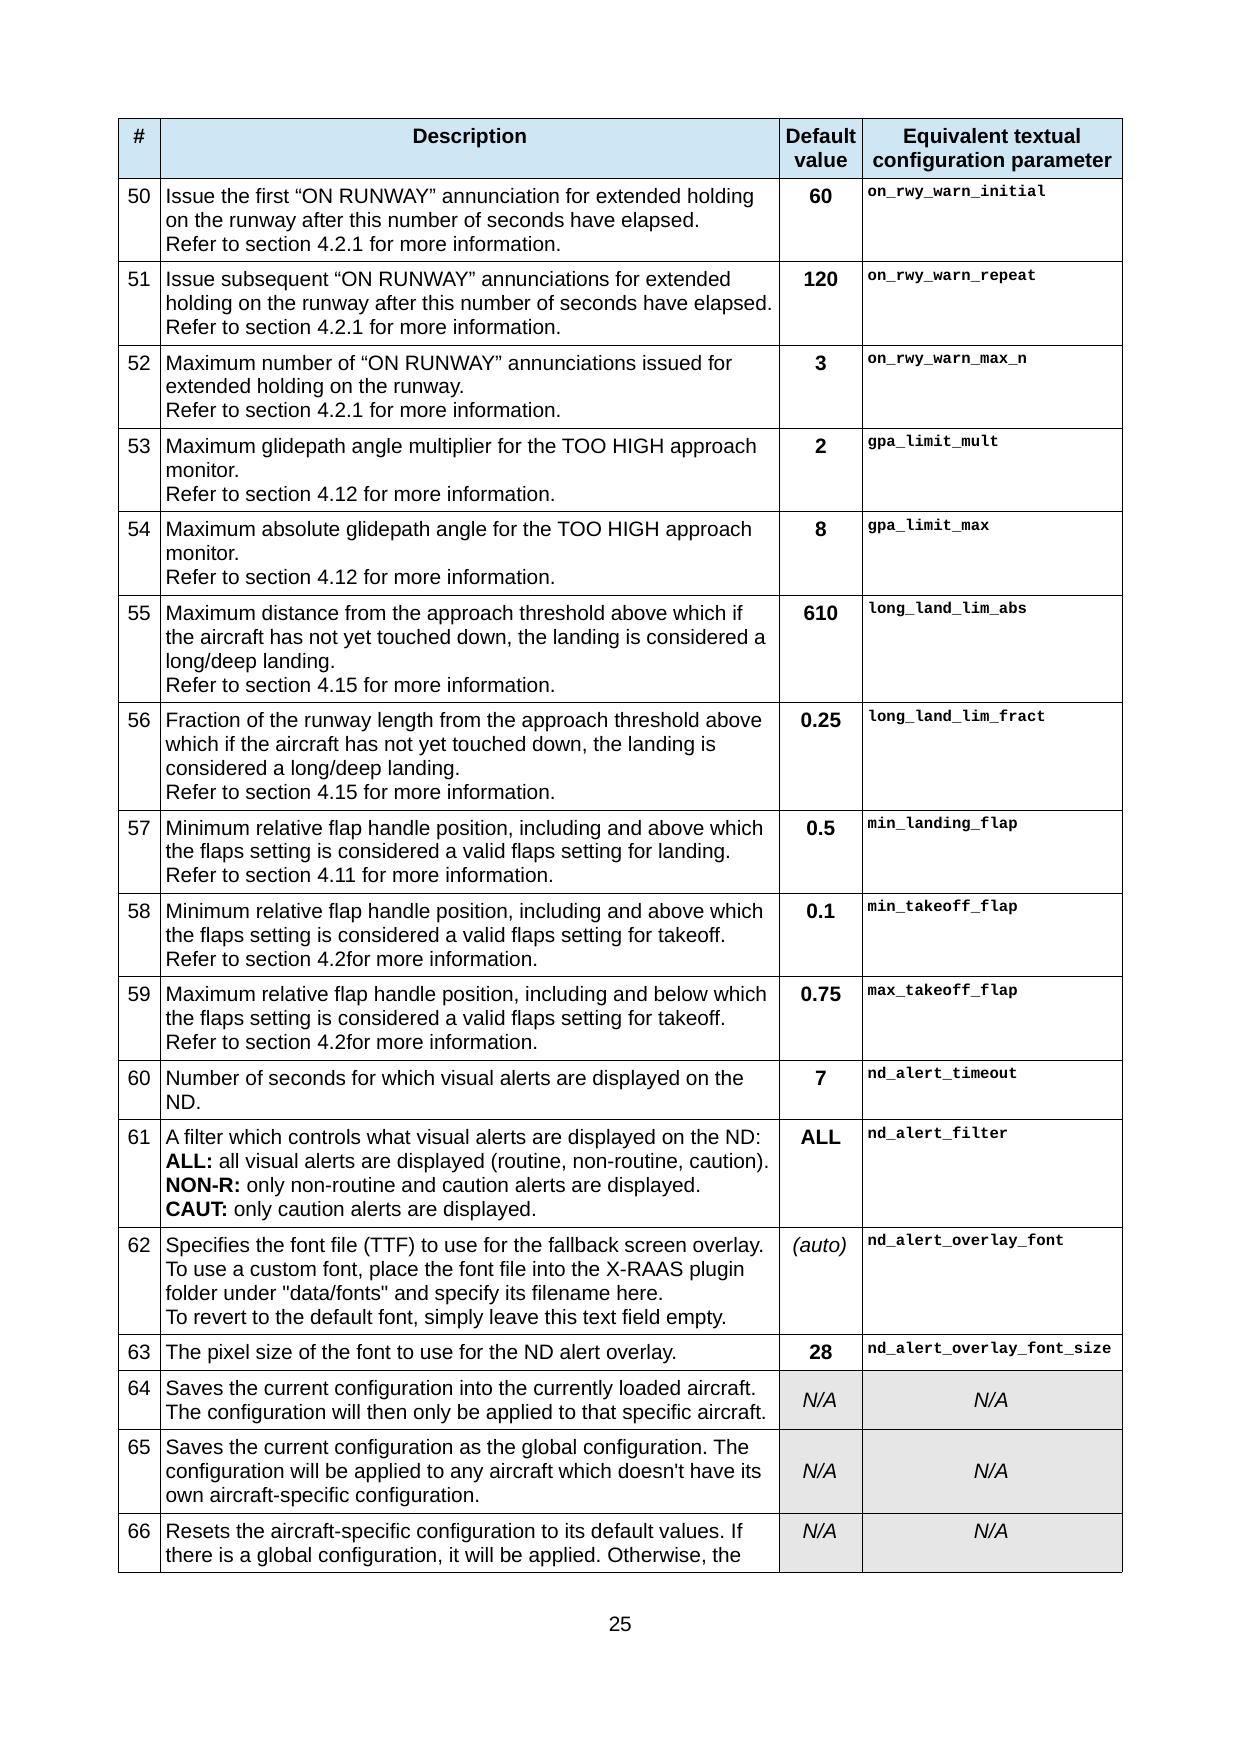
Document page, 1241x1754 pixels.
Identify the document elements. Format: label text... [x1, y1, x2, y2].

table_cell The pixel size of the font to use for the ND alert overlay. [161, 1335, 779, 1370]
table_cell Maximum number of “ON RUNWAY” annunciations issued for extended holding on the runway. Refer to section 4.2.1 for more information. [161, 346, 779, 428]
table_cell Maximum absolute glidepath angle for the TOO HIGH approach monitor. Refer to section 4.12 for more information. [161, 512, 779, 595]
table_cell 0.5 [780, 811, 862, 893]
table_cell Minimum relative flap handle position, including and above which the flaps setting is considered a valid flaps setting for takeoff. Refer to section 4.2for more information. [161, 894, 779, 976]
table_cell nd_alert_overlay_font_size [863, 1335, 1122, 1370]
table_cell 54 [119, 512, 160, 595]
table_header Description [161, 119, 779, 178]
table_cell Specifies the font file (TTF) to use for the fallback screen overlay. To use a custom font, place the font file into the X-RAAS plugin folder under "data/fonts" and specify its filename here. To revert to the default font, simply leave this text field empty. [161, 1228, 779, 1334]
table_cell 61 [119, 1120, 160, 1227]
table_cell N/A [780, 1514, 862, 1572]
table_cell 62 [119, 1228, 160, 1334]
table_cell 58 [119, 894, 160, 976]
table_header Equivalent textual configuration parameter [863, 119, 1122, 178]
table_cell 0.25 [780, 703, 862, 809]
table_cell Issue subsequent “ON RUNWAY” annunciations for extended holding on the runway after this number of seconds have elapsed. Refer to section 4.2.1 for more information. [161, 262, 779, 344]
table_cell 8 [780, 512, 862, 595]
table_cell long_land_lim_abs [863, 596, 1122, 702]
table_cell 56 [119, 703, 160, 809]
table_cell 52 [119, 346, 160, 428]
table_cell N/A [863, 1514, 1122, 1572]
table_cell N/A [780, 1430, 862, 1513]
table_cell ALL [780, 1120, 862, 1227]
table_cell long_land_lim_fract [863, 703, 1122, 809]
table_cell Maximum distance from the approach threshold above which if the aircraft has not yet touched down, the landing is considered a long/deep landing. Refer to section 4.15 for more information. [161, 596, 779, 702]
table_cell on_rwy_warn_max_n [863, 346, 1122, 428]
table_cell 50 [119, 179, 160, 261]
table_cell Maximum relative flap handle position, including and below which the flaps setting is considered a valid flaps setting for takeoff. Refer to section 4.2for more information. [161, 977, 779, 1060]
table_cell (auto) [780, 1228, 862, 1334]
table_cell Saves the current configuration into the currently loaded aircraft. The configuration will then only be applied to that specific aircraft. [161, 1371, 779, 1429]
table_cell 3 [780, 346, 862, 428]
table_cell N/A [780, 1371, 862, 1429]
table_cell 28 [780, 1335, 862, 1370]
table_cell Resets the aircraft-specific configuration to its default values. If there is a global configuration, it will be applied. Otherwise, the [161, 1514, 779, 1572]
table_cell Issue the first “ON RUNWAY” annunciation for extended holding on the runway after this number of seconds have elapsed. Refer to section 4.2.1 for more information. [161, 179, 779, 261]
table_cell 60 [119, 1061, 160, 1119]
table_cell 0.1 [780, 894, 862, 976]
table_cell gpa_limit_mult [863, 429, 1122, 511]
table_cell Minimum relative flap handle position, including and above which the flaps setting is considered a valid flaps setting for landing. Refer to section 4.11 for more information. [161, 811, 779, 893]
table_cell nd_alert_overlay_font [863, 1228, 1122, 1334]
table_cell 63 [119, 1335, 160, 1370]
table_cell 53 [119, 429, 160, 511]
table_cell min_landing_flap [863, 811, 1122, 893]
table_cell 55 [119, 596, 160, 702]
table_header # [119, 119, 160, 178]
table_cell 59 [119, 977, 160, 1060]
table_cell 7 [780, 1061, 862, 1119]
table_cell 64 [119, 1371, 160, 1429]
table_cell min_takeoff_flap [863, 894, 1122, 976]
table_cell Number of seconds for which visual alerts are displayed on the ND. [161, 1061, 779, 1119]
table_cell Fraction of the runway length from the approach threshold above which if the aircraft has not yet touched down, the landing is considered a long/deep landing. Refer to section 4.15 for more information. [161, 703, 779, 809]
table_cell 65 [119, 1430, 160, 1513]
table_cell 2 [780, 429, 862, 511]
table_cell gpa_limit_max [863, 512, 1122, 595]
table_cell max_takeoff_flap [863, 977, 1122, 1060]
table_cell 66 [119, 1514, 160, 1572]
table_cell on_rwy_warn_repeat [863, 262, 1122, 344]
table_cell nd_alert_filter [863, 1120, 1122, 1227]
table_cell 60 [780, 179, 862, 261]
table_cell Saves the current configuration as the global configuration. The configuration will be applied to any aircraft which doesn't have its own aircraft-specific configuration. [161, 1430, 779, 1513]
table_cell 51 [119, 262, 160, 344]
table_cell 120 [780, 262, 862, 344]
table_header Default value [780, 119, 862, 178]
table_cell Maximum glidepath angle multiplier for the TOO HIGH approach monitor. Refer to section 4.12 for more information. [161, 429, 779, 511]
table_cell nd_alert_timeout [863, 1061, 1122, 1119]
table_cell A filter which controls what visual alerts are displayed on the ND: ALL: all visual alerts are displayed (routine, non-routine, caution). NON-R: only non-routine and caution alerts are displayed. CAUT: only caution alerts are displayed. [161, 1120, 779, 1227]
table_cell N/A [863, 1430, 1122, 1513]
table_cell 610 [780, 596, 862, 702]
table_cell 0.75 [780, 977, 862, 1060]
table_cell N/A [863, 1371, 1122, 1429]
table_cell on_rwy_warn_initial [863, 179, 1122, 261]
table_cell 57 [119, 811, 160, 893]
